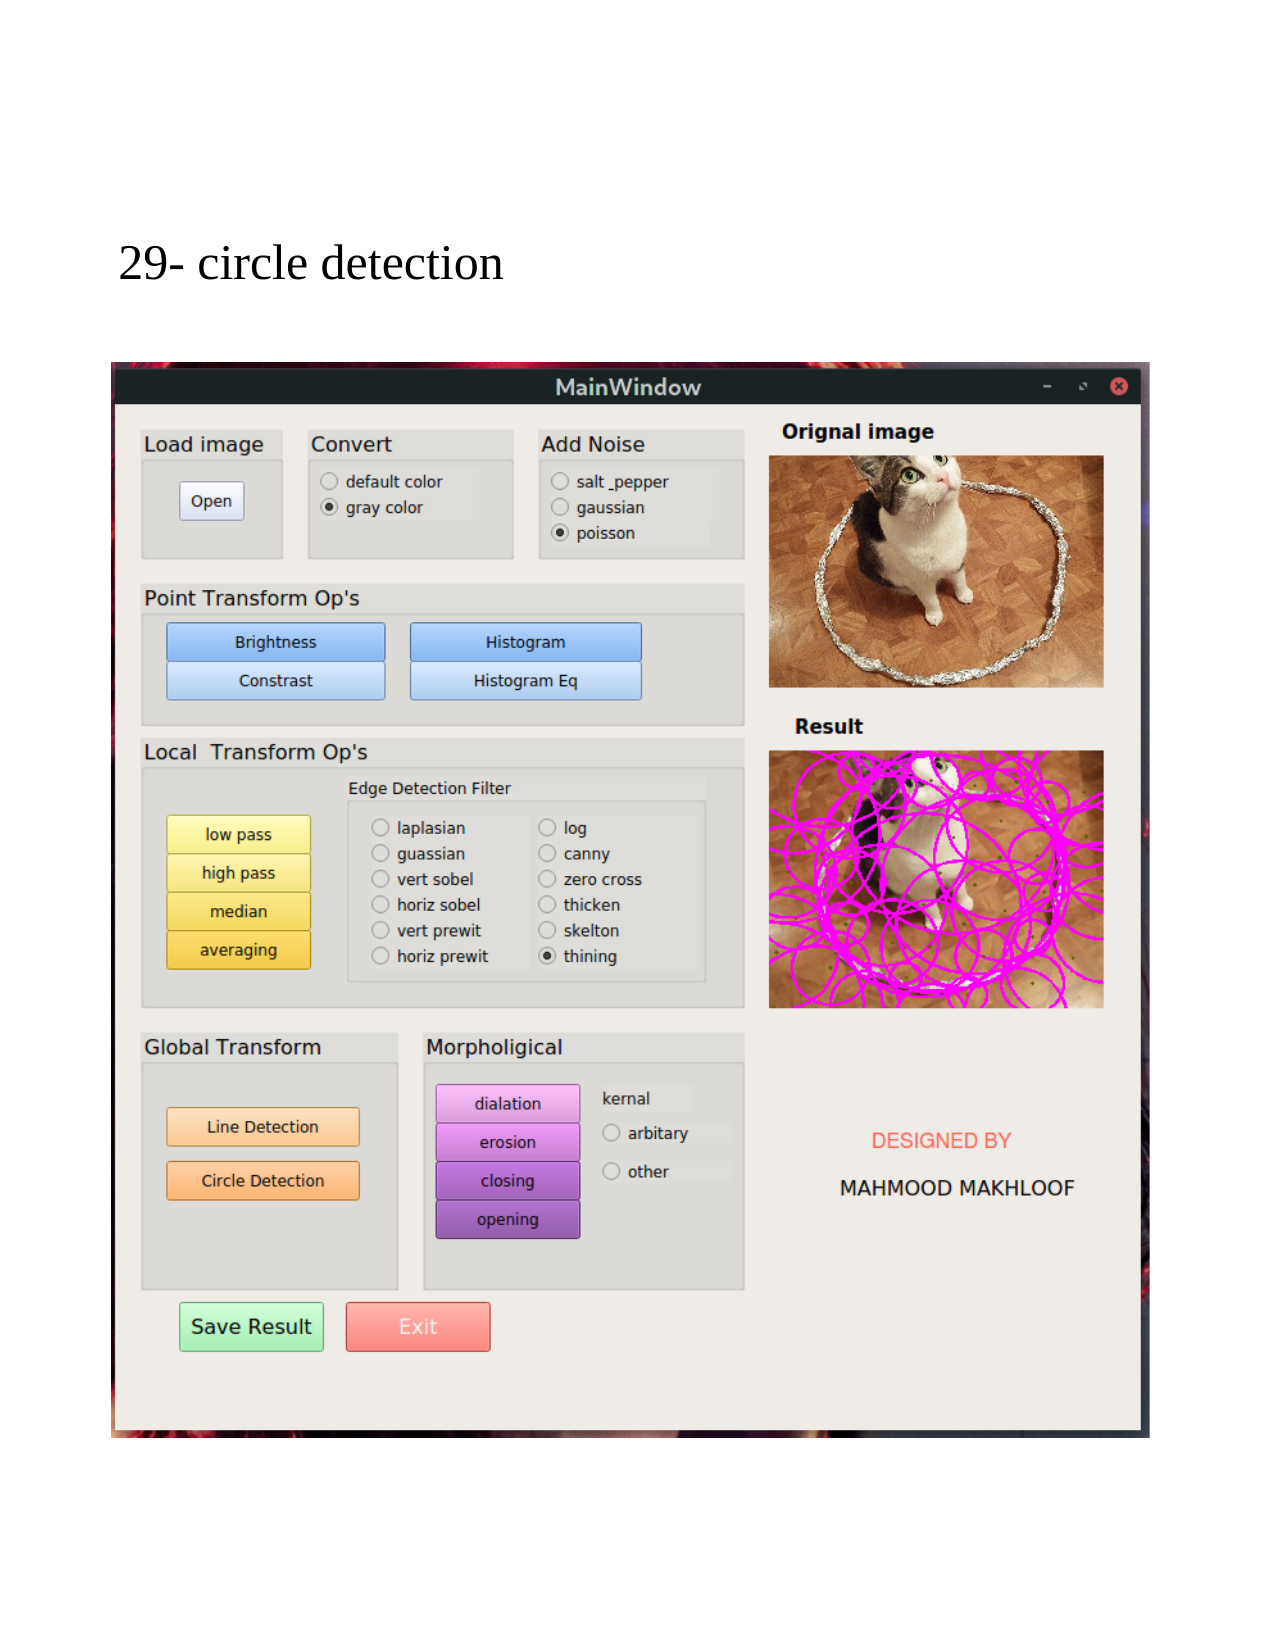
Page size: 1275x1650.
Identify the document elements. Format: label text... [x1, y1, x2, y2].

picture [111, 362, 1150, 1438]
text 29- circle detection [118, 233, 1157, 291]
